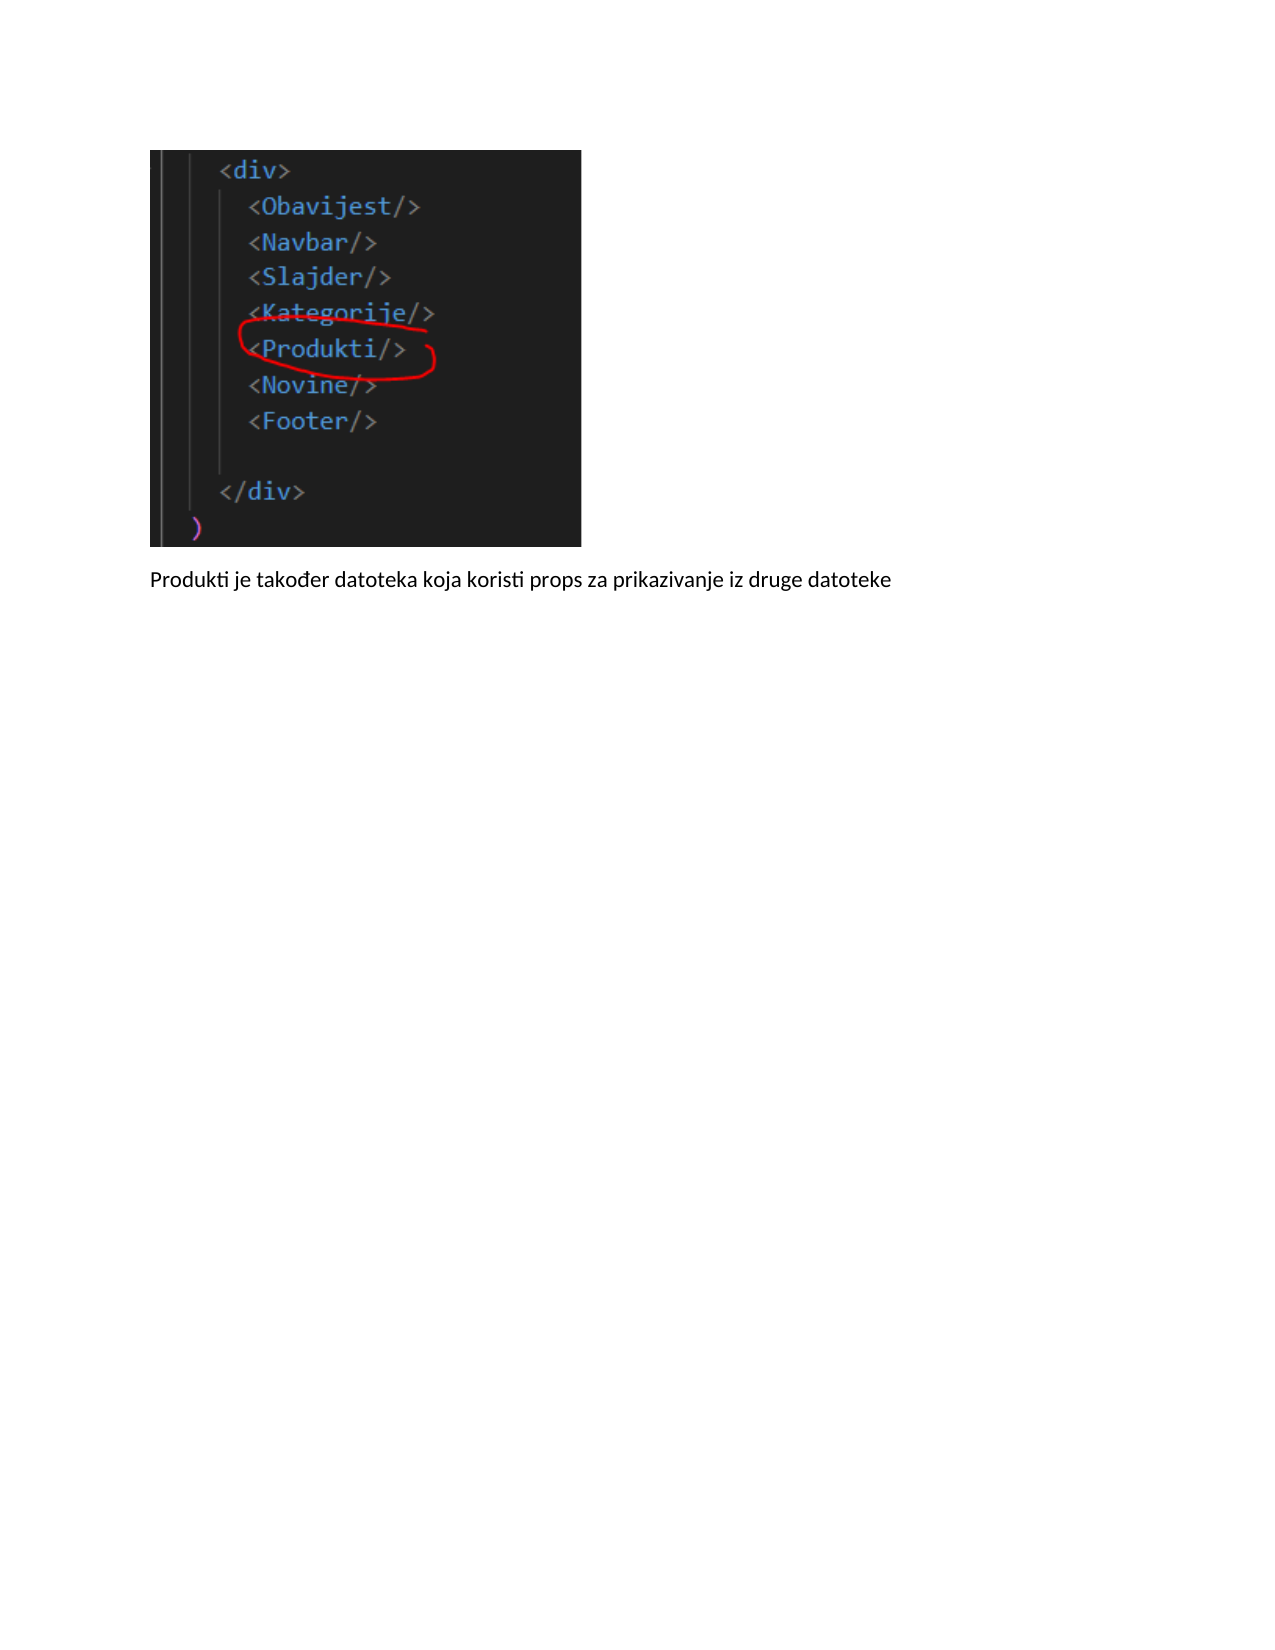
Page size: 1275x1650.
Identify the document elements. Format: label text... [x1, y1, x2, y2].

text Produkti je također datoteka koja koristi props za prikazivanje iz druge datoteke [150, 565, 1125, 593]
